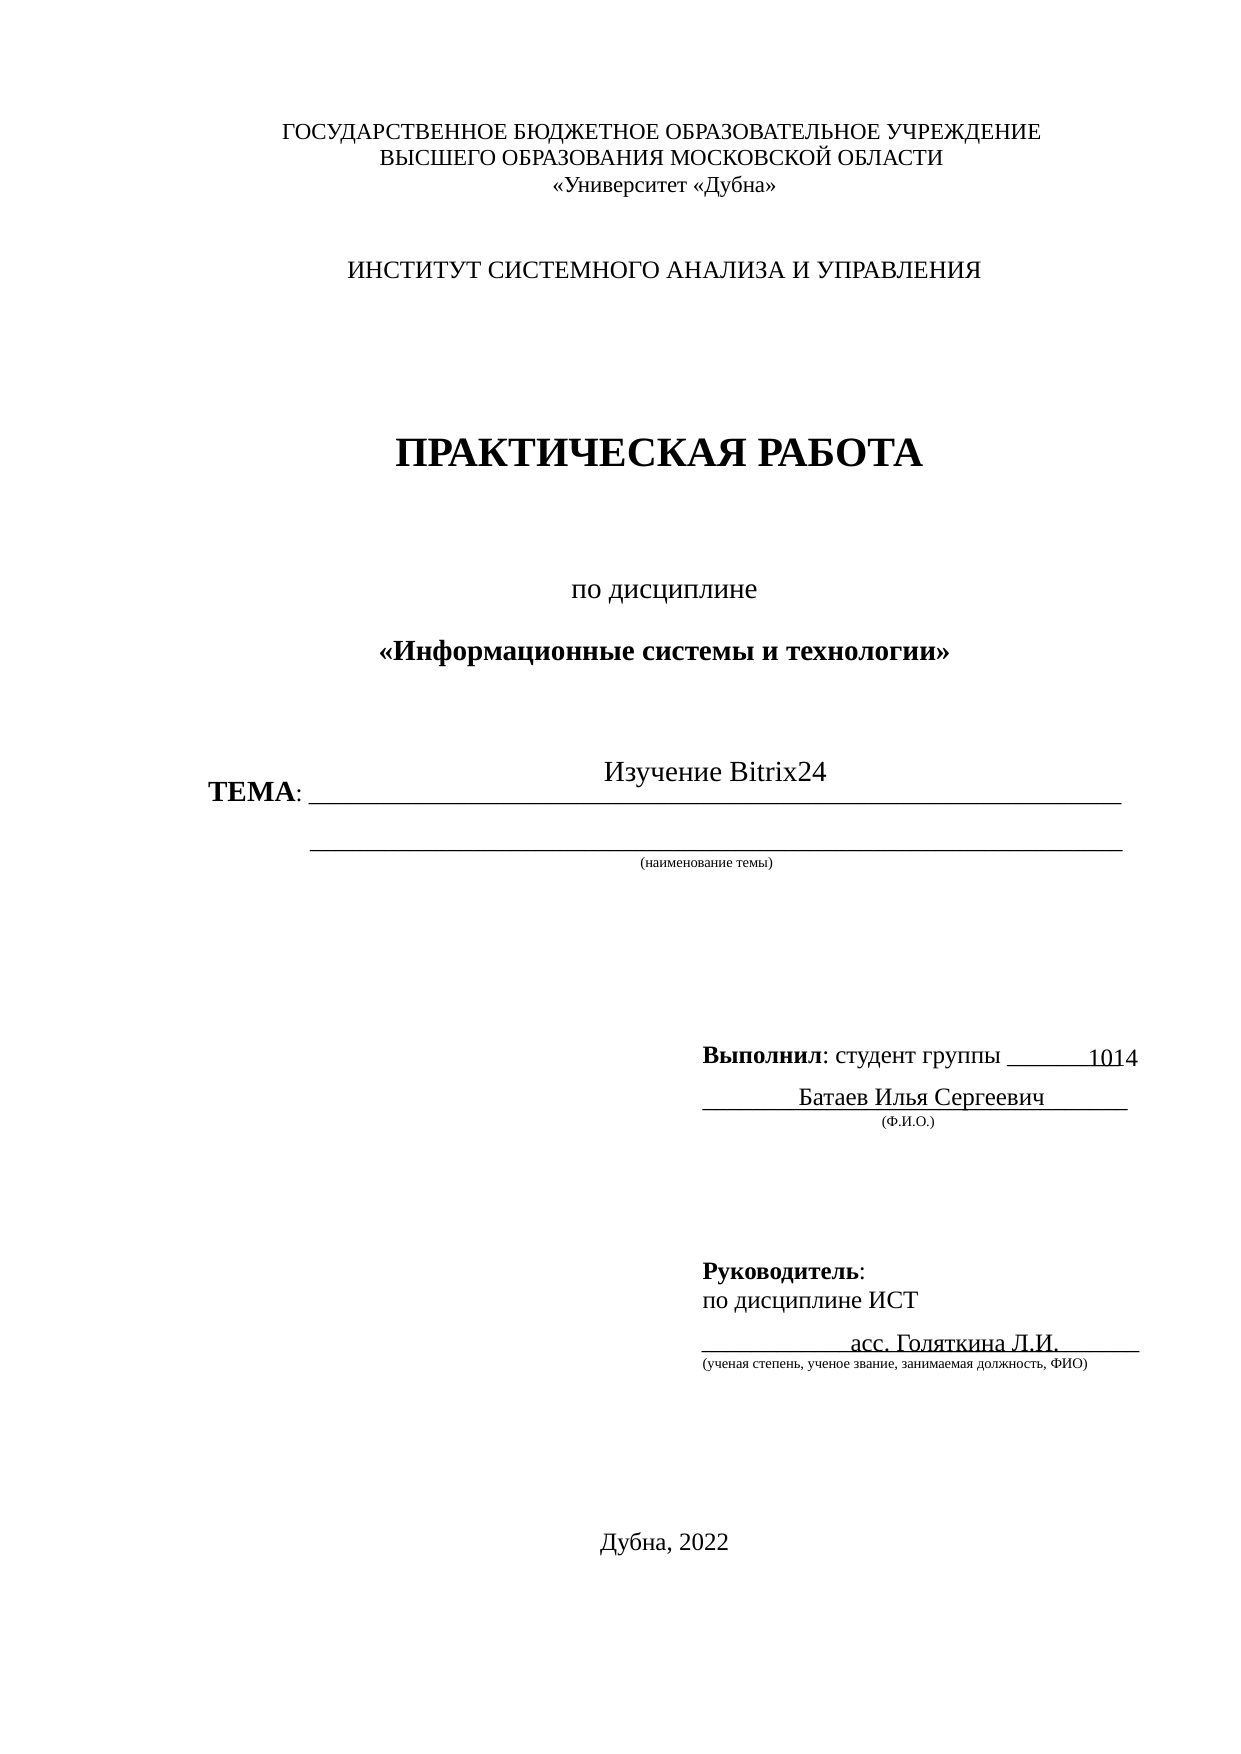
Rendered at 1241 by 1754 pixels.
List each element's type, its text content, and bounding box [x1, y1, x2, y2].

text (ученая степень, ученое звание, занимаемая должность, ФИО) [215, 1355, 1152, 1384]
text ___________________________________ [1125, 1326, 1152, 1355]
text по дисциплине [177, 571, 1152, 604]
text (наименование темы) [177, 854, 1152, 882]
text Батаев Илья Сергеевич [646, 1075, 1123, 1110]
subtitle Изучение Bitrix24 [253, 752, 1104, 788]
text «Информационные системы и технологии» [177, 633, 1152, 667]
text 1014 [1014, 1036, 1181, 1066]
text __________________________________ [227, 1084, 1152, 1112]
text ___________________________________ [214, 1326, 711, 1355]
text _________________________________________________________________ [177, 825, 1152, 854]
text асс. Голяткина Л.И. [711, 1321, 1125, 1359]
text ПРАКТИЧЕСКАЯ РАБОТА [177, 427, 1152, 475]
text по дисциплине ИСТ [177, 1285, 1152, 1314]
text ТЕМА: _________________________________________________________________ [177, 774, 1152, 808]
text (Ф.И.О.) [177, 1112, 1122, 1141]
text Дубна, 2022 [177, 1527, 1152, 1556]
text ИНСТИТУТ СИСТЕМНОГО АНАЛИЗА И УПРАВЛЕНИЯ [177, 255, 1152, 283]
text «Университет «Дубна» [177, 171, 1152, 197]
text ВЫСШЕГО ОБРАЗОВАНИЯ МОСКОВСКОЙ ОБЛАСТИ [177, 144, 1152, 171]
text ГОСУДАРСТВЕННОЕ БЮДЖЕТНОЕ ОБРАЗОВАТЕЛЬНОЕ УЧРЕЖДЕНИЕ [177, 118, 1152, 144]
text Выполнил: студент группы _________ [177, 1041, 1152, 1069]
text Руководитель: [177, 1256, 1152, 1285]
